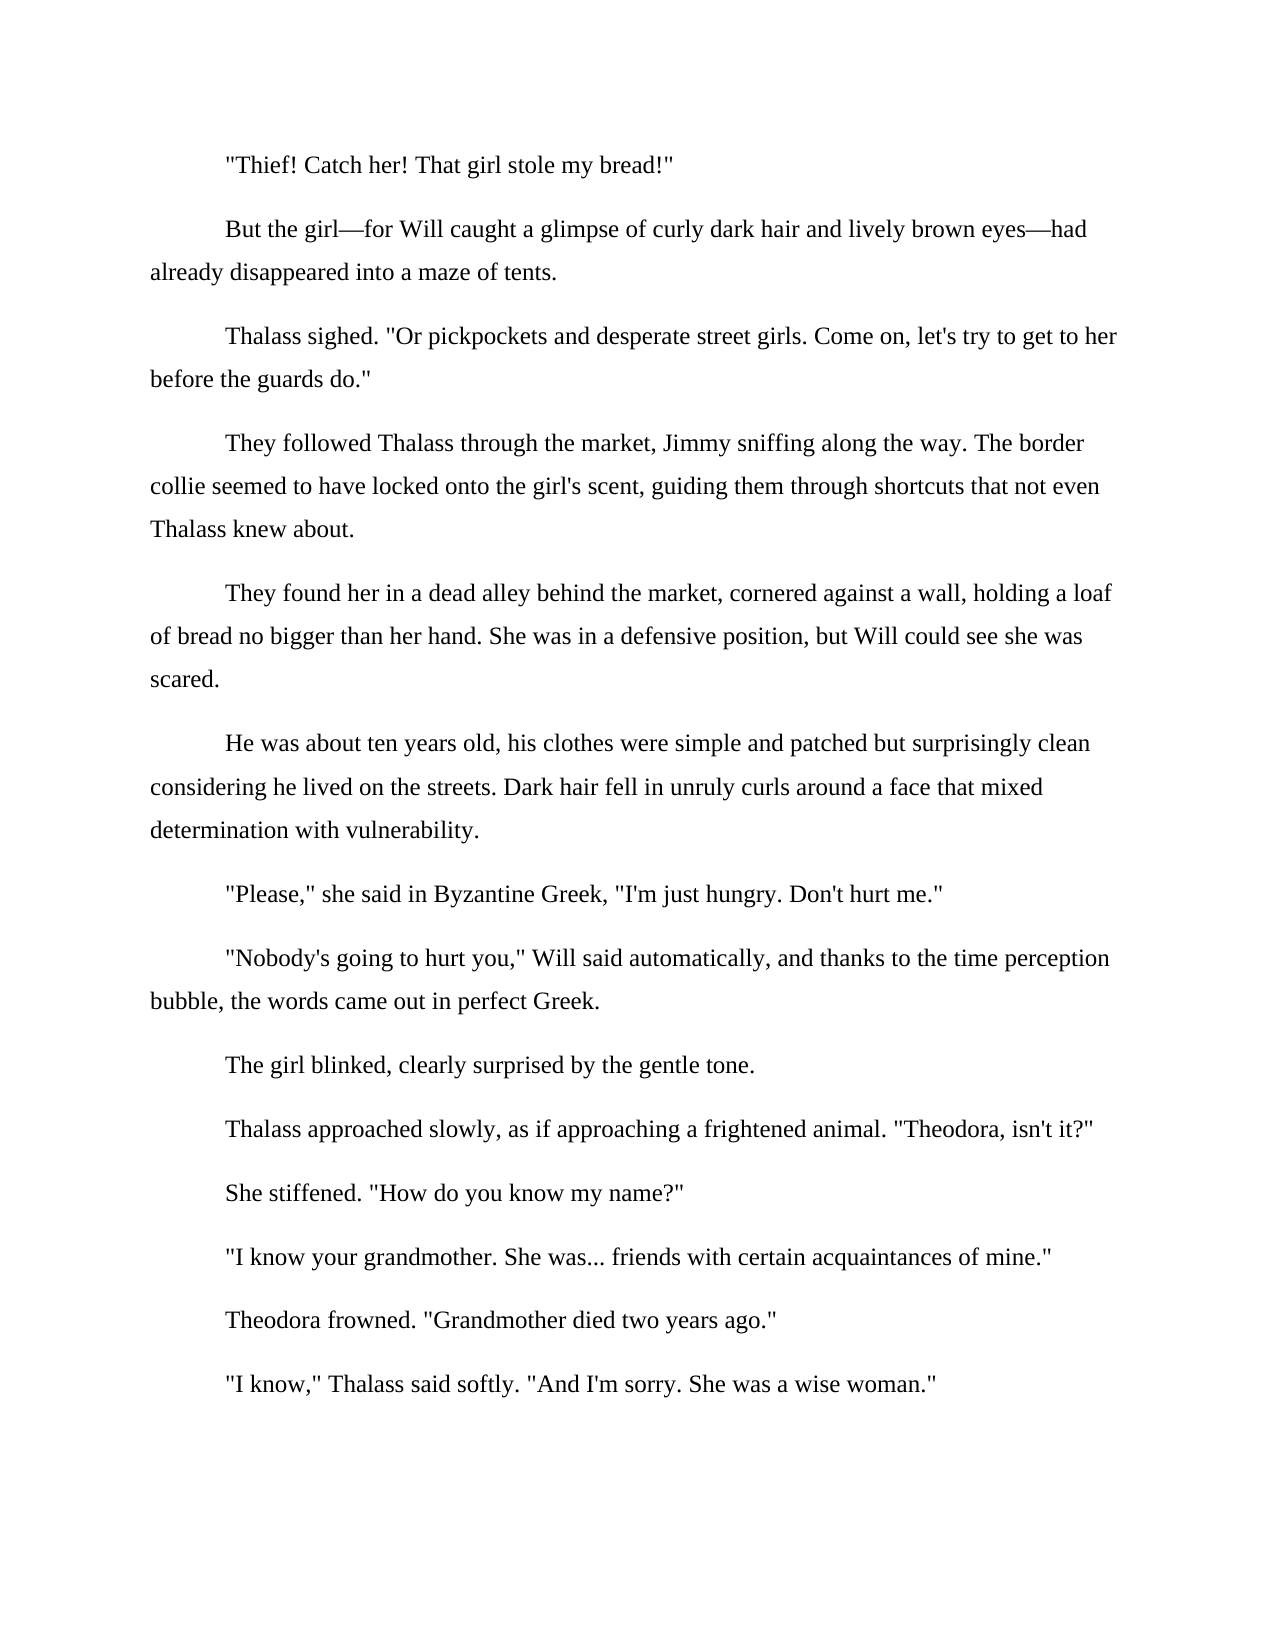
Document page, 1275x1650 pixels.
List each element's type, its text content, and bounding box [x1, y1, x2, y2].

text "Nobody's going to hurt you," Will said automatically, and thanks to the time perception bubble, the words came out in perfect Greek. [150, 943, 1125, 1014]
text They followed Thalass through the market, Jimmy sniffing along the way. The border collie seemed to have locked onto the girl's scent, guiding them through shortcuts that not even Thalass knew about. [150, 428, 1125, 543]
text But the girl—for Will caught a glimpse of curly dark hair and lively brown eyes—had already disappeared into a maze of tents. [150, 214, 1125, 286]
text He was about ten years old, his clothes were simple and patched but surprisingly clean considering he lived on the streets. Dark hair fell in unruly curls around a face that mixed determination with vulnerability. [150, 728, 1125, 843]
text She stiffened. "How do you know my name?" [150, 1178, 1125, 1206]
text "Please," she said in Byzantine Greek, "I'm just hungry. Don't hurt me." [150, 879, 1125, 907]
text Thalass approached slowly, as if approaching a frightened animal. "Theodora, isn't it?" [150, 1114, 1125, 1142]
text "I know," Thalass said softly. "And I'm sorry. She was a wise woman." [150, 1369, 1125, 1398]
text They found her in a dead alley behind the market, cornered against a wall, holding a loaf of bread no bigger than her hand. She was in a defensive position, but Will could see she was scared. [150, 578, 1125, 693]
text Thalass sighed. "Or pickpockets and desperate street girls. Come on, let's try to get to her before the guards do." [150, 321, 1125, 393]
text "Thief! Catch her! That girl stole my bread!" [150, 150, 1125, 179]
text "I know your grandmother. She was... friends with certain acquaintances of mine." [150, 1242, 1125, 1270]
text Theodora frowned. "Grandmother died two years ago." [150, 1306, 1125, 1334]
text The girl blinked, clearly surprised by the gentle tone. [150, 1050, 1125, 1078]
